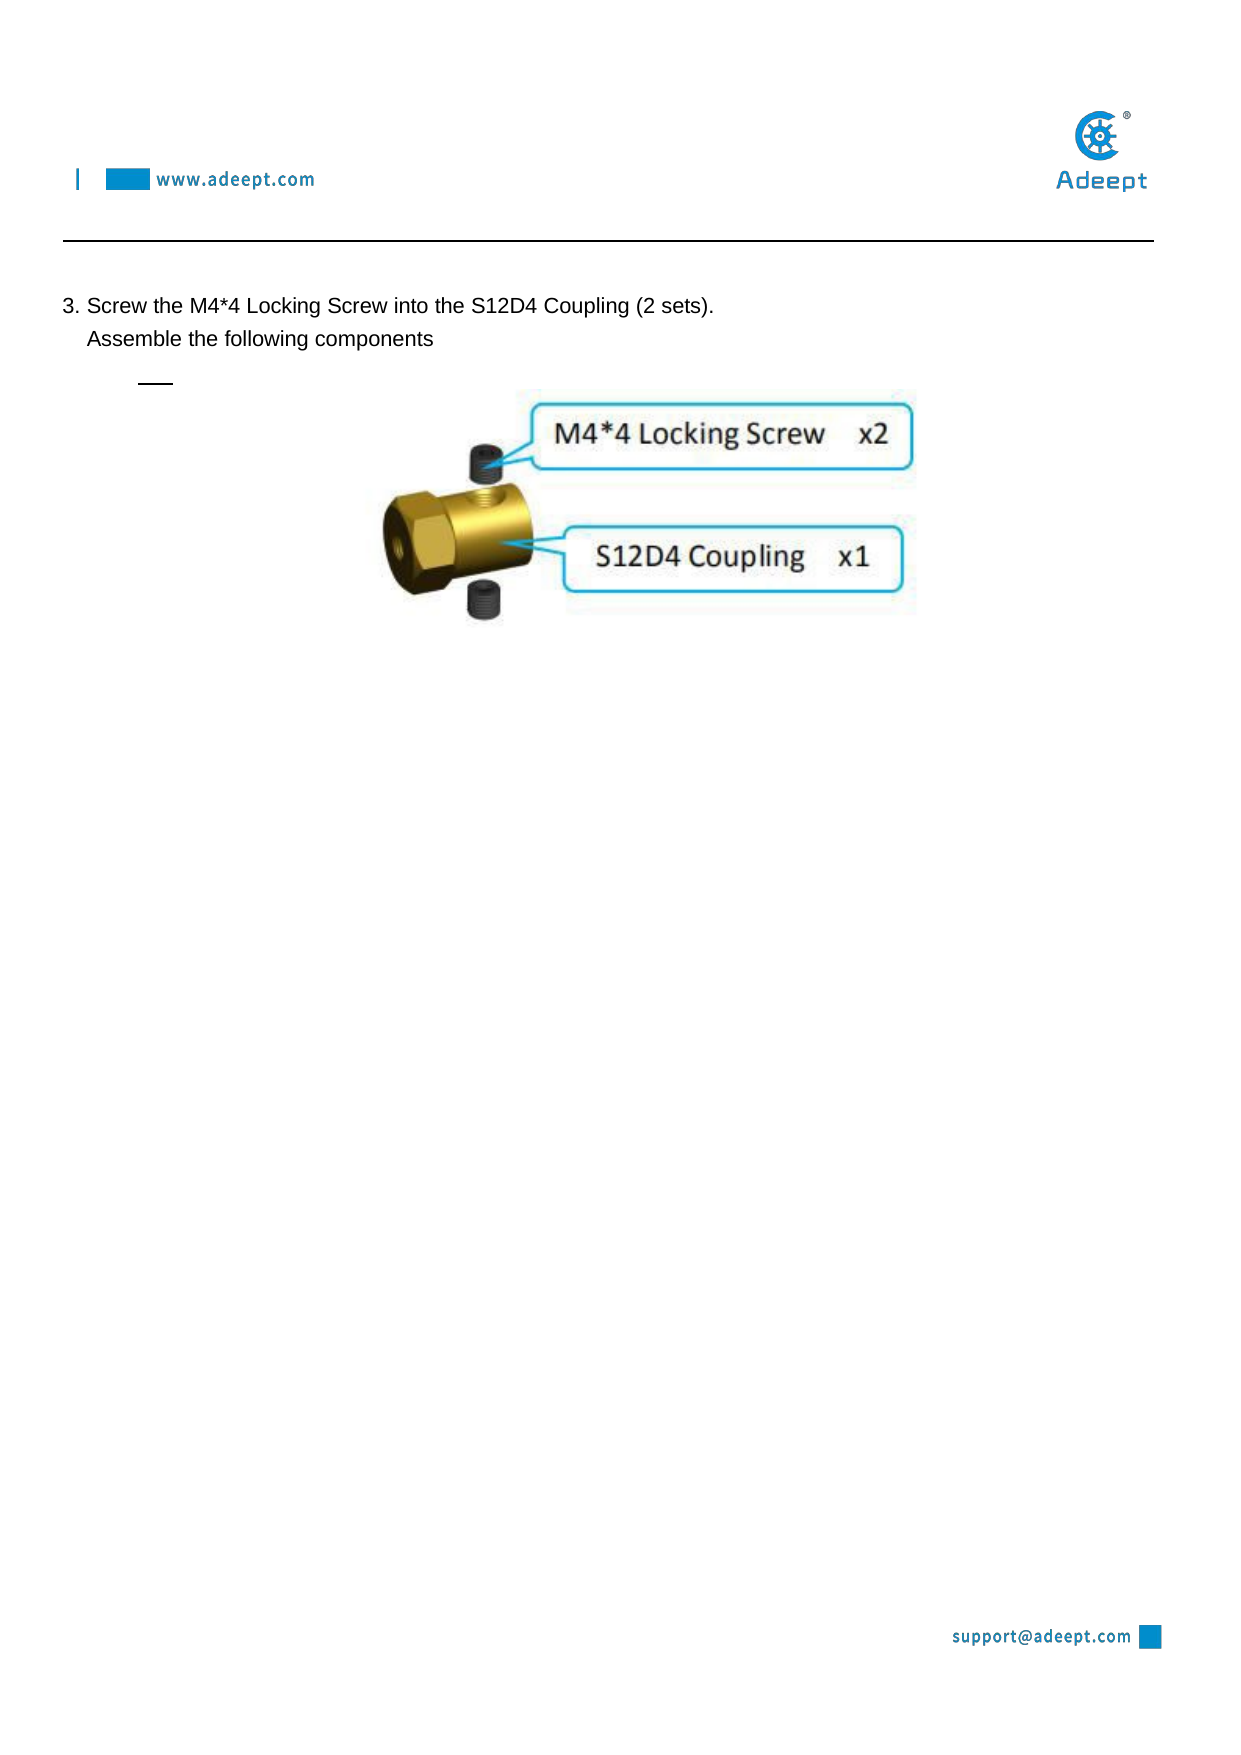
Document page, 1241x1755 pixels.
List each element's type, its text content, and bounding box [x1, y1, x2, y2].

picture [947, 1625, 1139, 1649]
picture [1056, 111, 1147, 192]
picture [75, 167, 343, 191]
picture [341, 389, 923, 645]
list Screw the M4*4 Locking Screw into the S12D4 Coupling (2 sets). Assemble the following components [62, 293, 743, 351]
